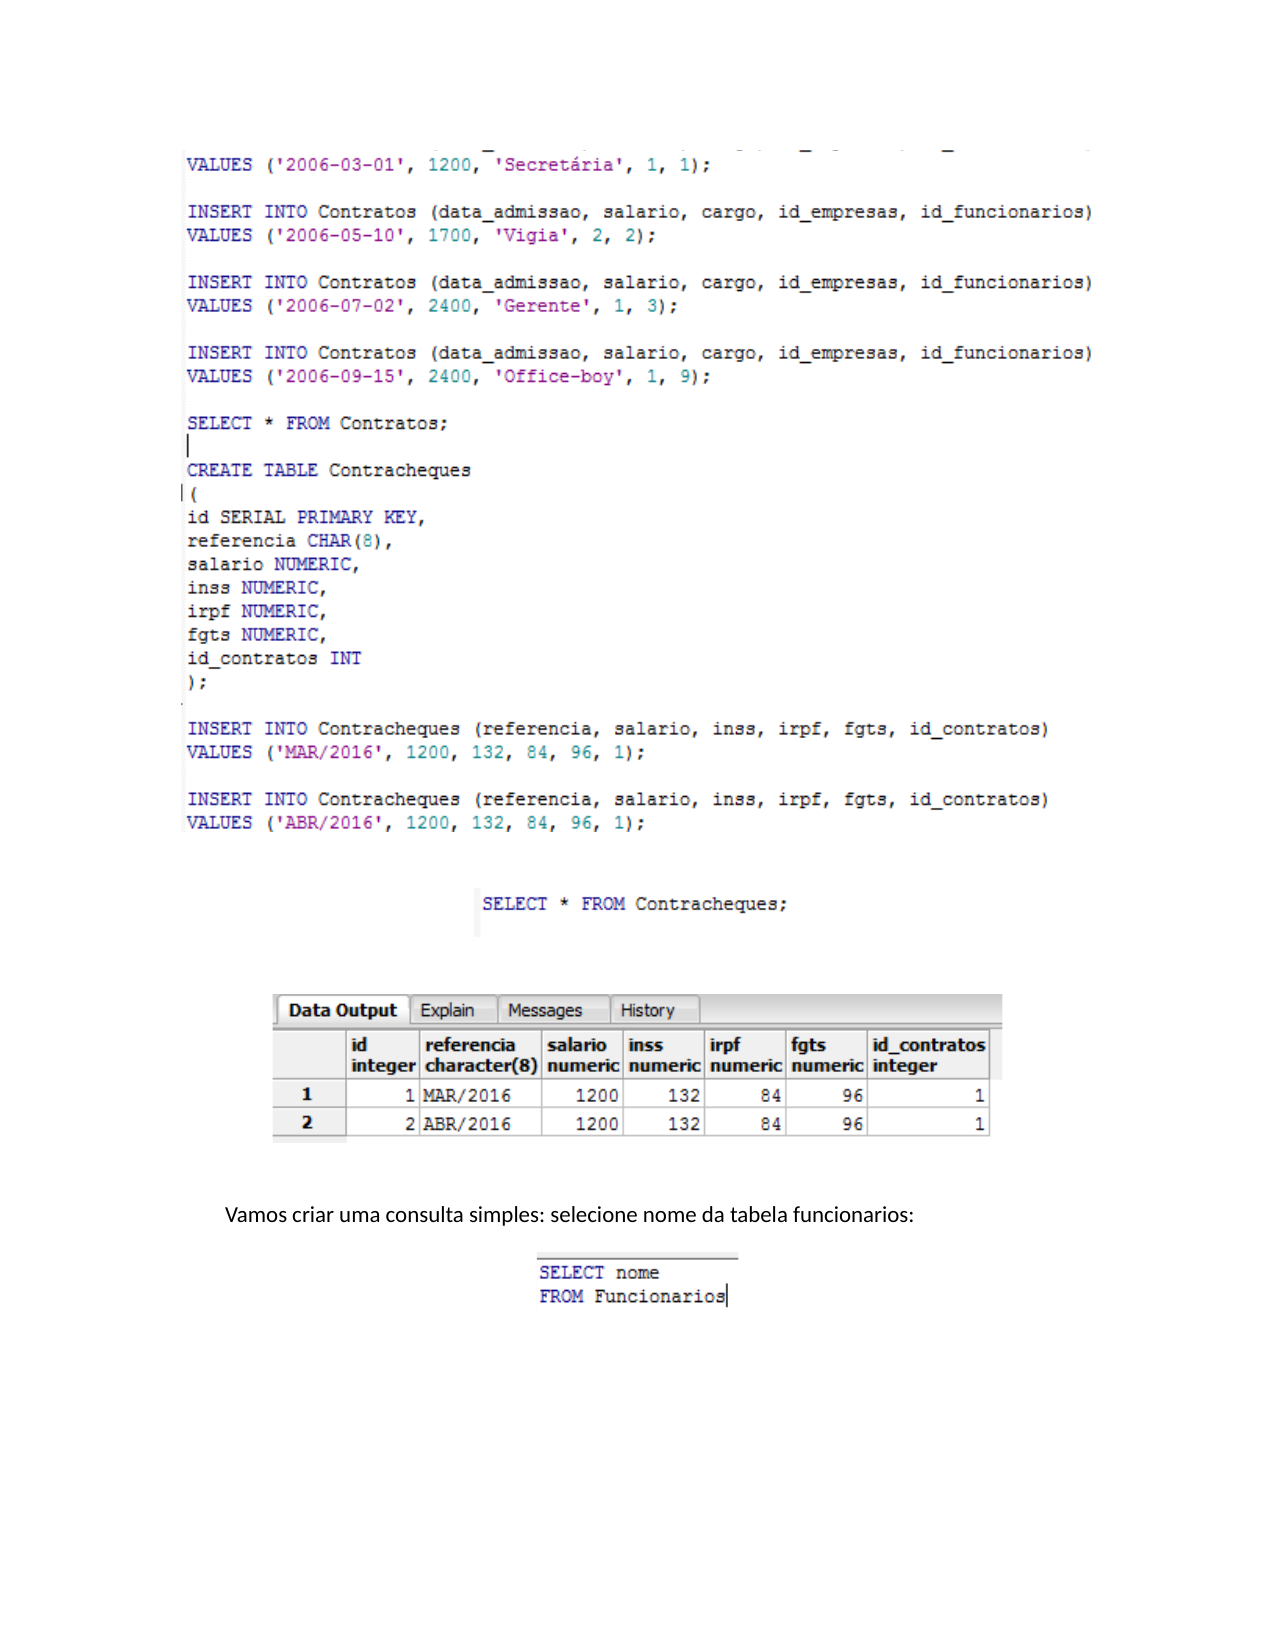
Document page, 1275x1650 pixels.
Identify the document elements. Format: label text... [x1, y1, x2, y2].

picture [181, 150, 1094, 832]
picture [536, 1252, 739, 1309]
picture [473, 888, 802, 937]
text Vamos criar uma consulta simples: selecione nome da tabela funcionarios: [150, 1200, 1125, 1228]
picture [272, 994, 1003, 1143]
